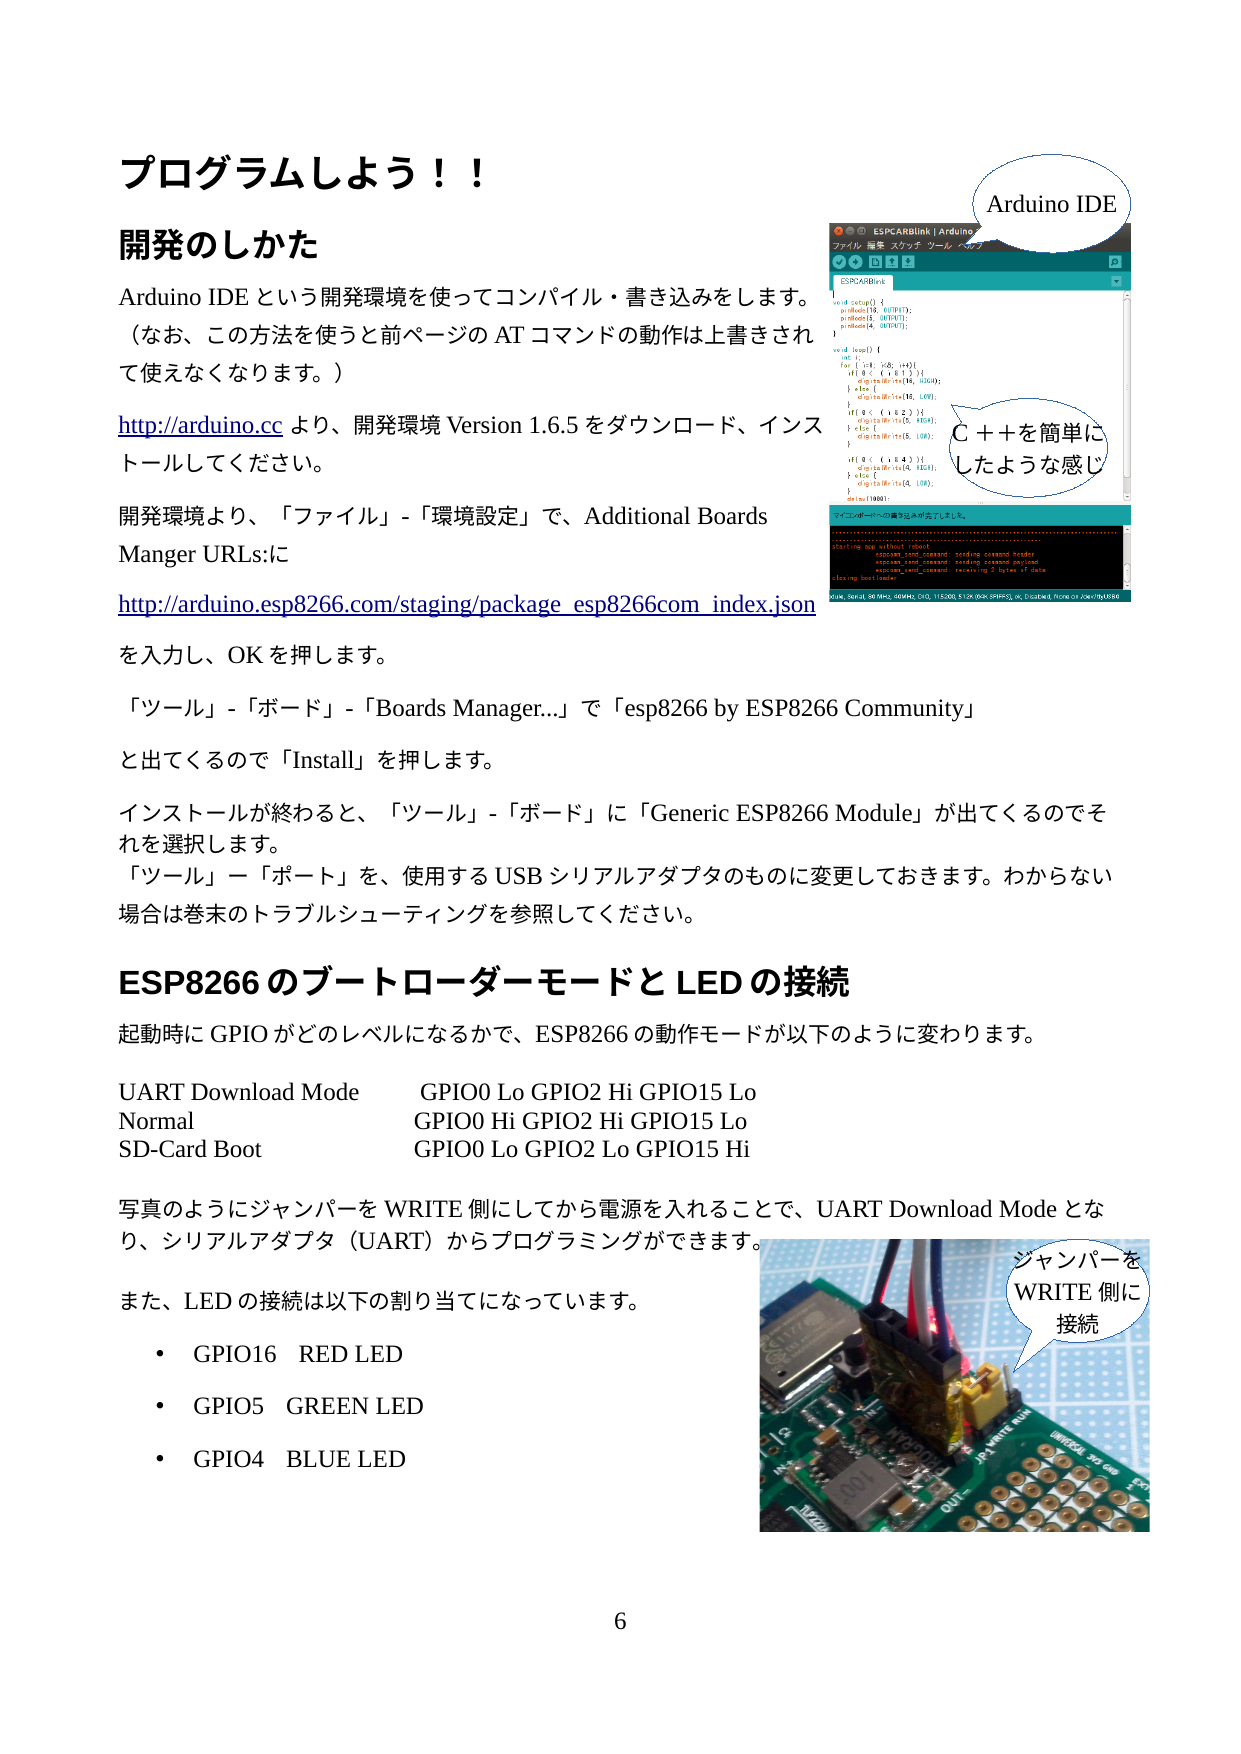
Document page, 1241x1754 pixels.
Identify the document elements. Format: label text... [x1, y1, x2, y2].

text 「ツール」ー「ポート」を、使用するUSBシリアルアダプタのものに変更しておきます。わからない場合は巻末のトラブルシューティングを参照してください。 [118, 859, 1122, 928]
text 「ツール」-「ボード」-「Boards Manager...」で「esp8266 by ESP8266 Community」 [118, 691, 1122, 722]
picture [759, 1239, 1150, 1532]
text 開発環境より、「ファイル」-「環境設定」で、Additional Boards Manger URLs:に [118, 499, 829, 568]
subtitle 開発のしかた [118, 219, 978, 267]
text http://arduino.esp8266.com/staging/package_esp8266com_index.json [118, 589, 1122, 618]
text SD-Card Boot GPIO0 Lo GPIO2 Lo GPIO15 Hi [118, 1134, 1122, 1163]
text と出てくるので「Install」を押します。 [118, 743, 1122, 775]
text 起動時にGPIOがどのレベルになるかで、ESP8266の動作モードが以下のように変わります。 [118, 1017, 1122, 1048]
text UART Download Mode GPIO0 Lo GPIO2 Hi GPIO15 Lo [118, 1077, 1122, 1106]
text また、LEDの接続は以下の割り当てになっています。 [118, 1284, 759, 1316]
picture [1090, 1239, 1150, 1284]
list GPIO4 BLUE LED [156, 1442, 759, 1473]
text インストールが終わると、「ツール」-「ボード」に「Generic ESP8266 Module」が出てくるのでそれを選択します。 [118, 796, 1122, 859]
text 写真のようにジャンパーをWRITE側にしてから電源を入れることで、UART Download Modeとなり、シリアルアダプタ（UART）からプログラミングができます。 [118, 1192, 1122, 1255]
subtitle ESP8266のブートローダーモードとLEDの接続 [118, 956, 1122, 1004]
subtitle プログラムしよう！！ [118, 143, 1122, 198]
text http://arduino.cc より、開発環境 Version 1.6.5 をダウンロード、インストールしてください。 [118, 408, 829, 478]
text Normal GPIO0 Hi GPIO2 Hi GPIO15 Lo [118, 1106, 1122, 1134]
text を入力し、OKを押します。 [118, 638, 1122, 670]
list GPIO16 RED LED [156, 1337, 759, 1368]
list GPIO5 GREEN LED [156, 1389, 759, 1421]
text Arduino IDEという開発環境を使ってコンパイル・書き込みをします。（なお、この方法を使うと前ページのATコマンドの動作は上書きされて使えなくなります。） [118, 280, 829, 387]
picture [829, 223, 1131, 602]
